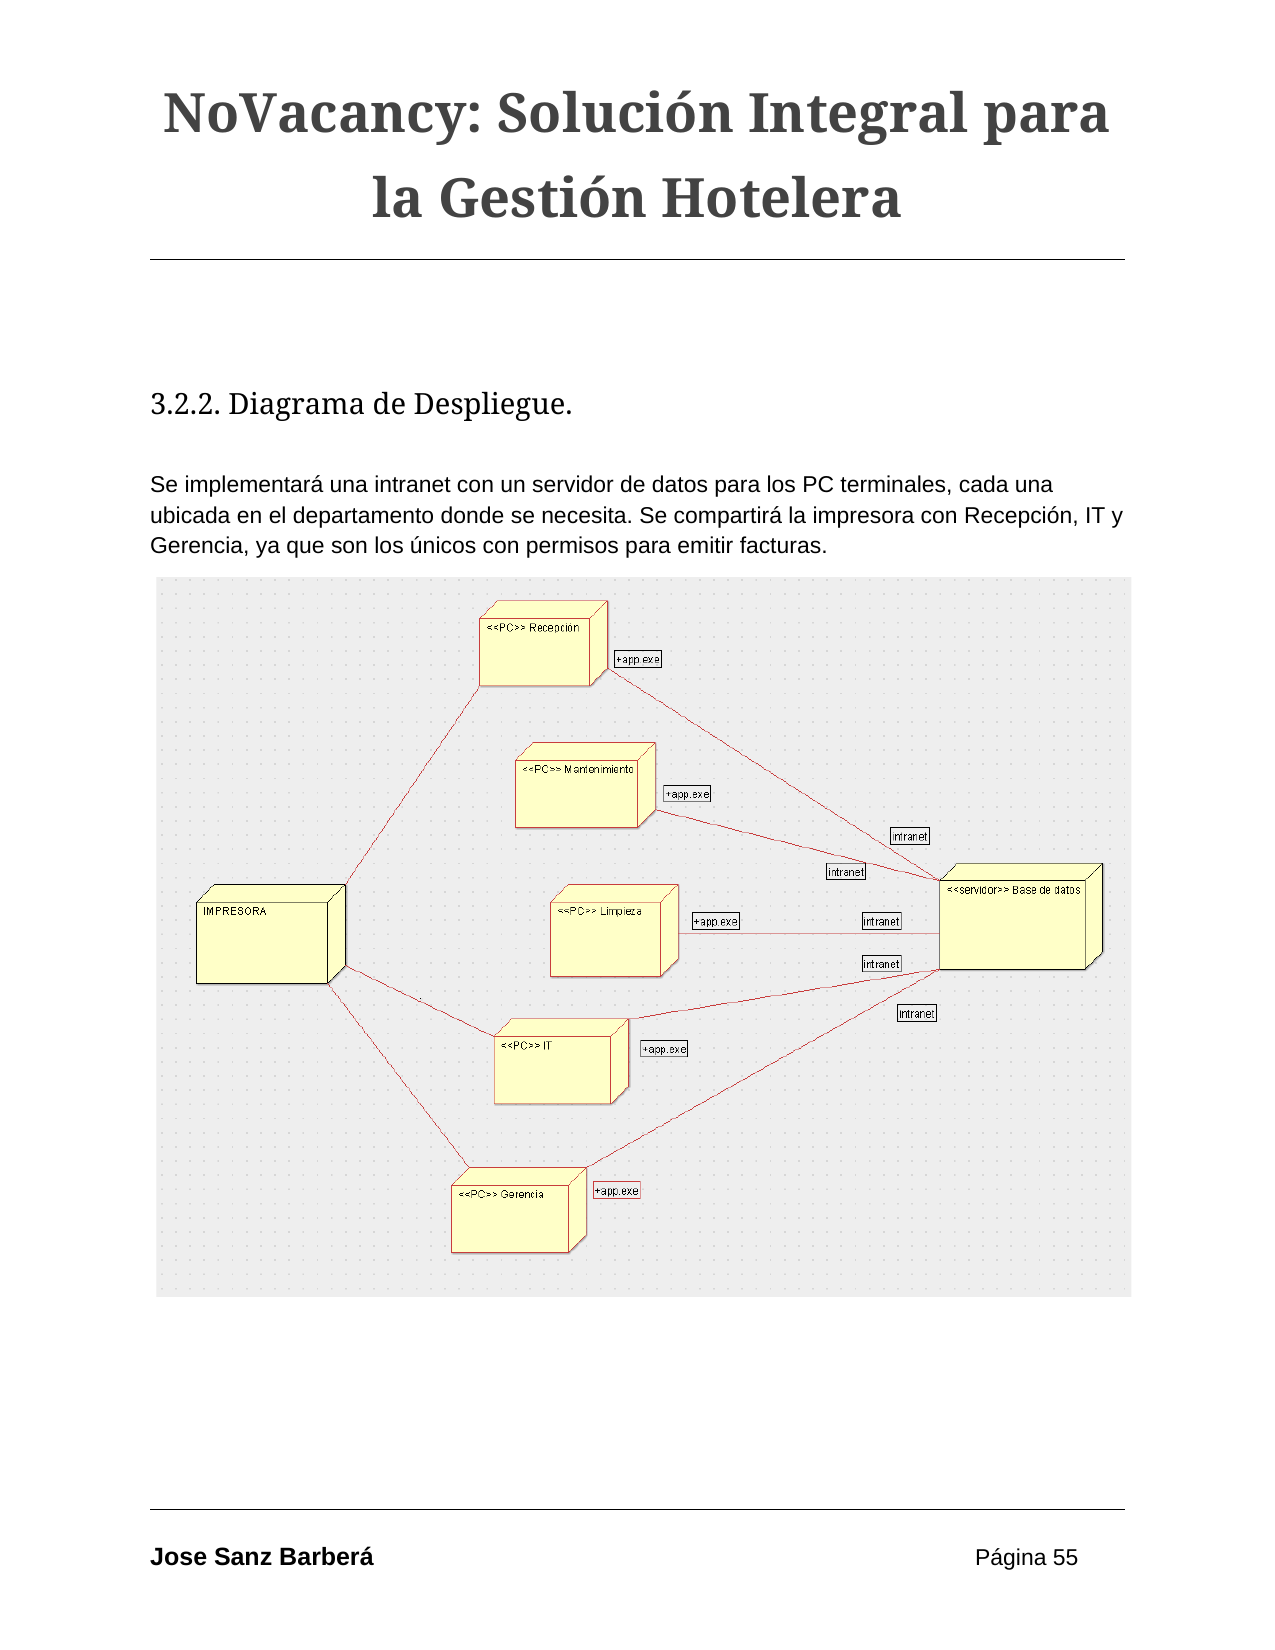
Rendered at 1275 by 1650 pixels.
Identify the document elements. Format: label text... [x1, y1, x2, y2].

picture [156, 577, 1132, 1297]
text Se implementará una intranet con un servidor de datos para los PC terminales, cada una ubicada en el departamento donde se necesita. Se compartirá la impresora con Recepción, IT y Gerencia, ya que son los únicos con permisos para emitir facturas. [150, 471, 1125, 558]
subtitle 3.2.2. Diagrama de Despliegue. [150, 383, 1125, 423]
